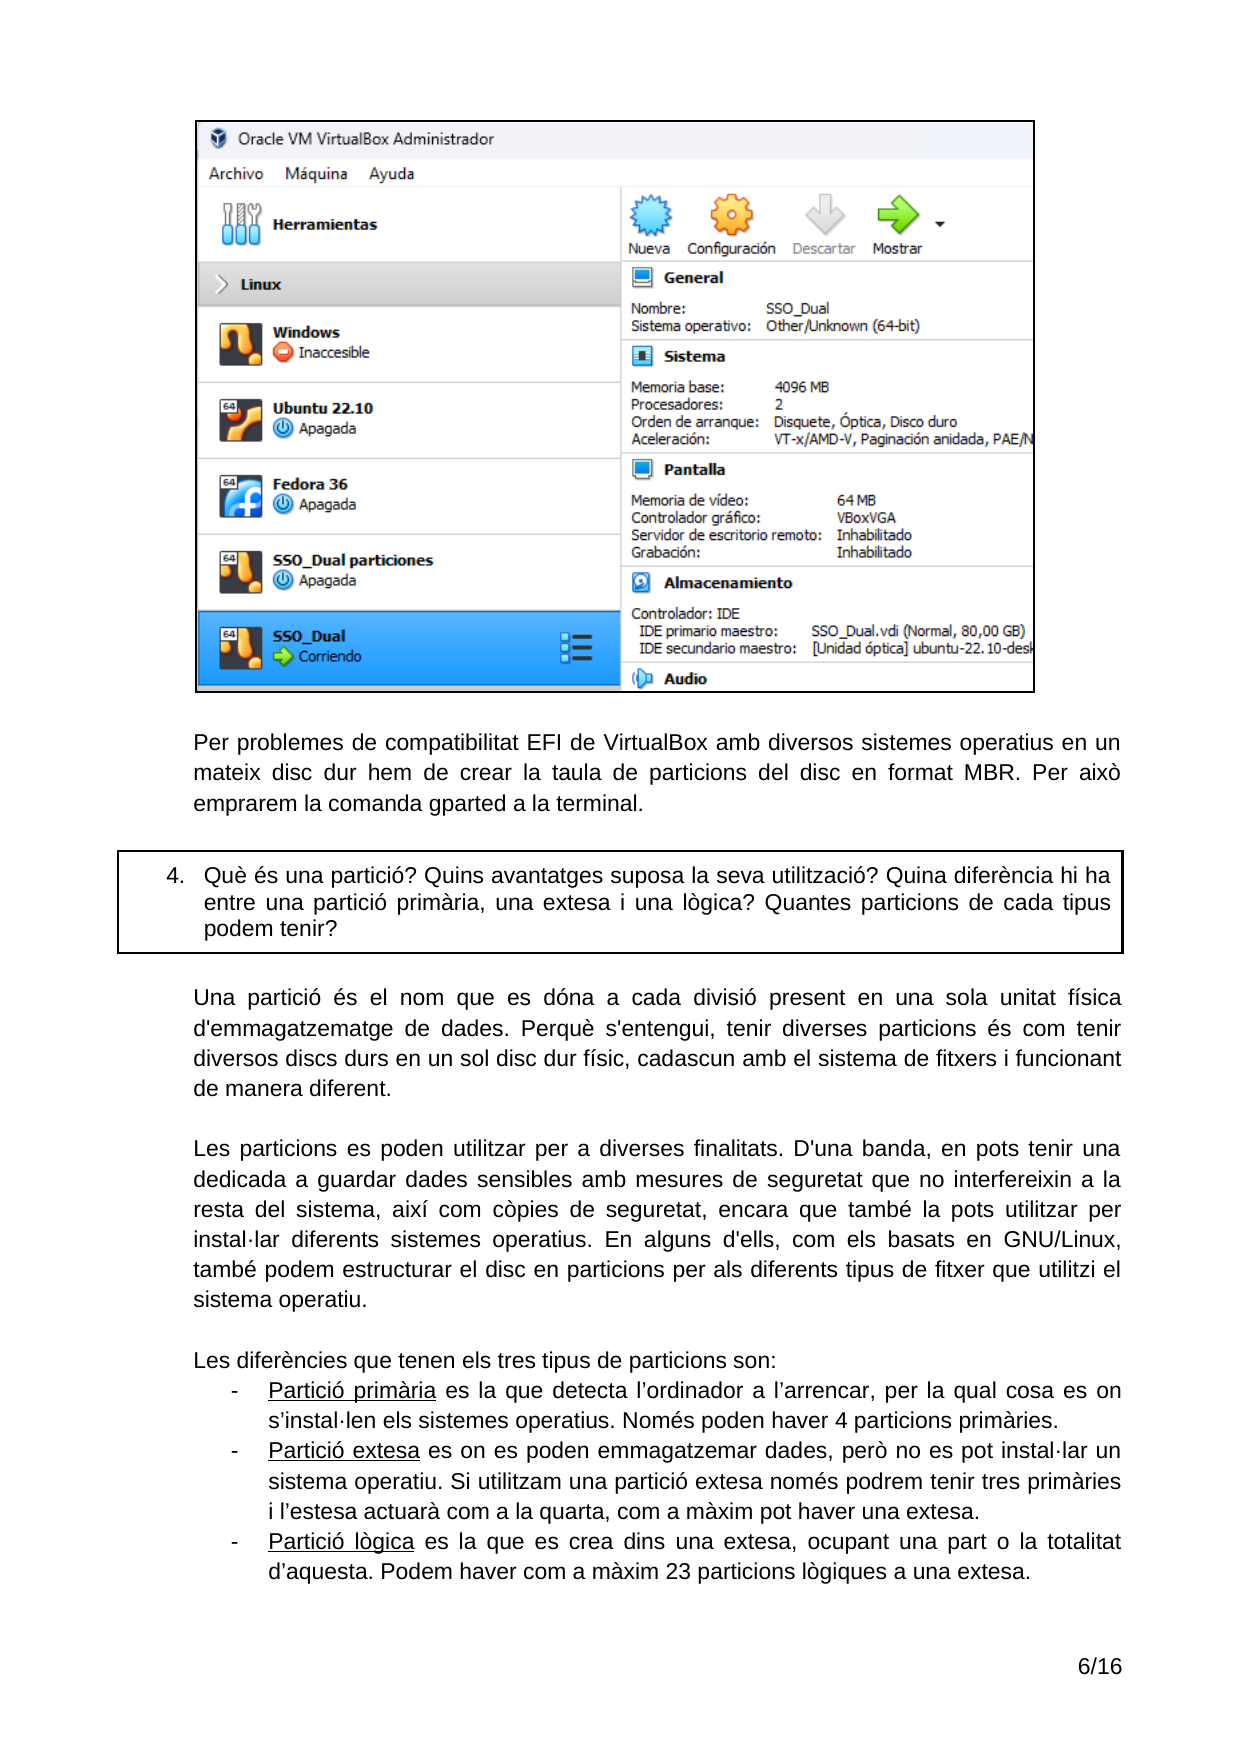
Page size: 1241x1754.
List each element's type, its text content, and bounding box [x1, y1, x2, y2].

text Les particions es poden utilitzar per a diverses finalitats. D'una banda, en pots tenir una dedicada a guardar dades sensibles amb mesures de seguretat que no interfereixin a la resta del sistema, així com còpies de seguretat, encara que també la pots utilitzar per instal·lar diferents sistemes operatius. En alguns d'ells, com els basats en GNU/Linux, també podem estructurar el disc en particions per als diferents tipus de fitxer que utilitzi el sistema operatiu. [193, 1135, 1122, 1313]
text Una partició és el nom que es dóna a cada divisió present en una sola unitat física d'emmagatzematge de dades. Perquè s'entengui, tenir diverses particions és com tenir diversos discs durs en un sol disc dur físic, cadascun amb el sistema de fitxers i funcionant de manera diferent. [193, 984, 1122, 1101]
text Les diferències que tenen els tres tipus de particions son: [193, 1347, 1122, 1373]
text Per problemes de compatibilitat EFI de VirtualBox amb diversos sistemes operatius en un mateix disc dur hem de crear la taula de particions del disc en format MBR. Per això emprarem la comanda gparted a la terminal. [193, 729, 1122, 816]
list Partició extesa es on es poden emmagatzemar dades, però no es pot instal·lar un sistema operatiu. Si utilitzam una partició extesa només podrem tenir tres primàries i l’estesa actuarà com a la quarta, com a màxim pot haver una extesa. [231, 1437, 1122, 1524]
list Partició lògica es la que es crea dins una extesa, ocupant una part o la totalitat d’aquesta. Podem haver com a màxim 23 particions lògiques a una extesa. [231, 1528, 1122, 1584]
table_header Què és una partició? Quins avantatges suposa la seva utilització? Quina diferència hi ha entre una partició primària, una extesa i una lògica? Quantes particions de cada tipus podem tenir? [119, 852, 1121, 952]
picture [197, 122, 1033, 691]
list Partició primària es la que detecta l’ordinador a l’arrencar, per la qual cosa es on s’instal·len els sistemes operatius. Només poden haver 4 particions primàries. [231, 1377, 1122, 1433]
